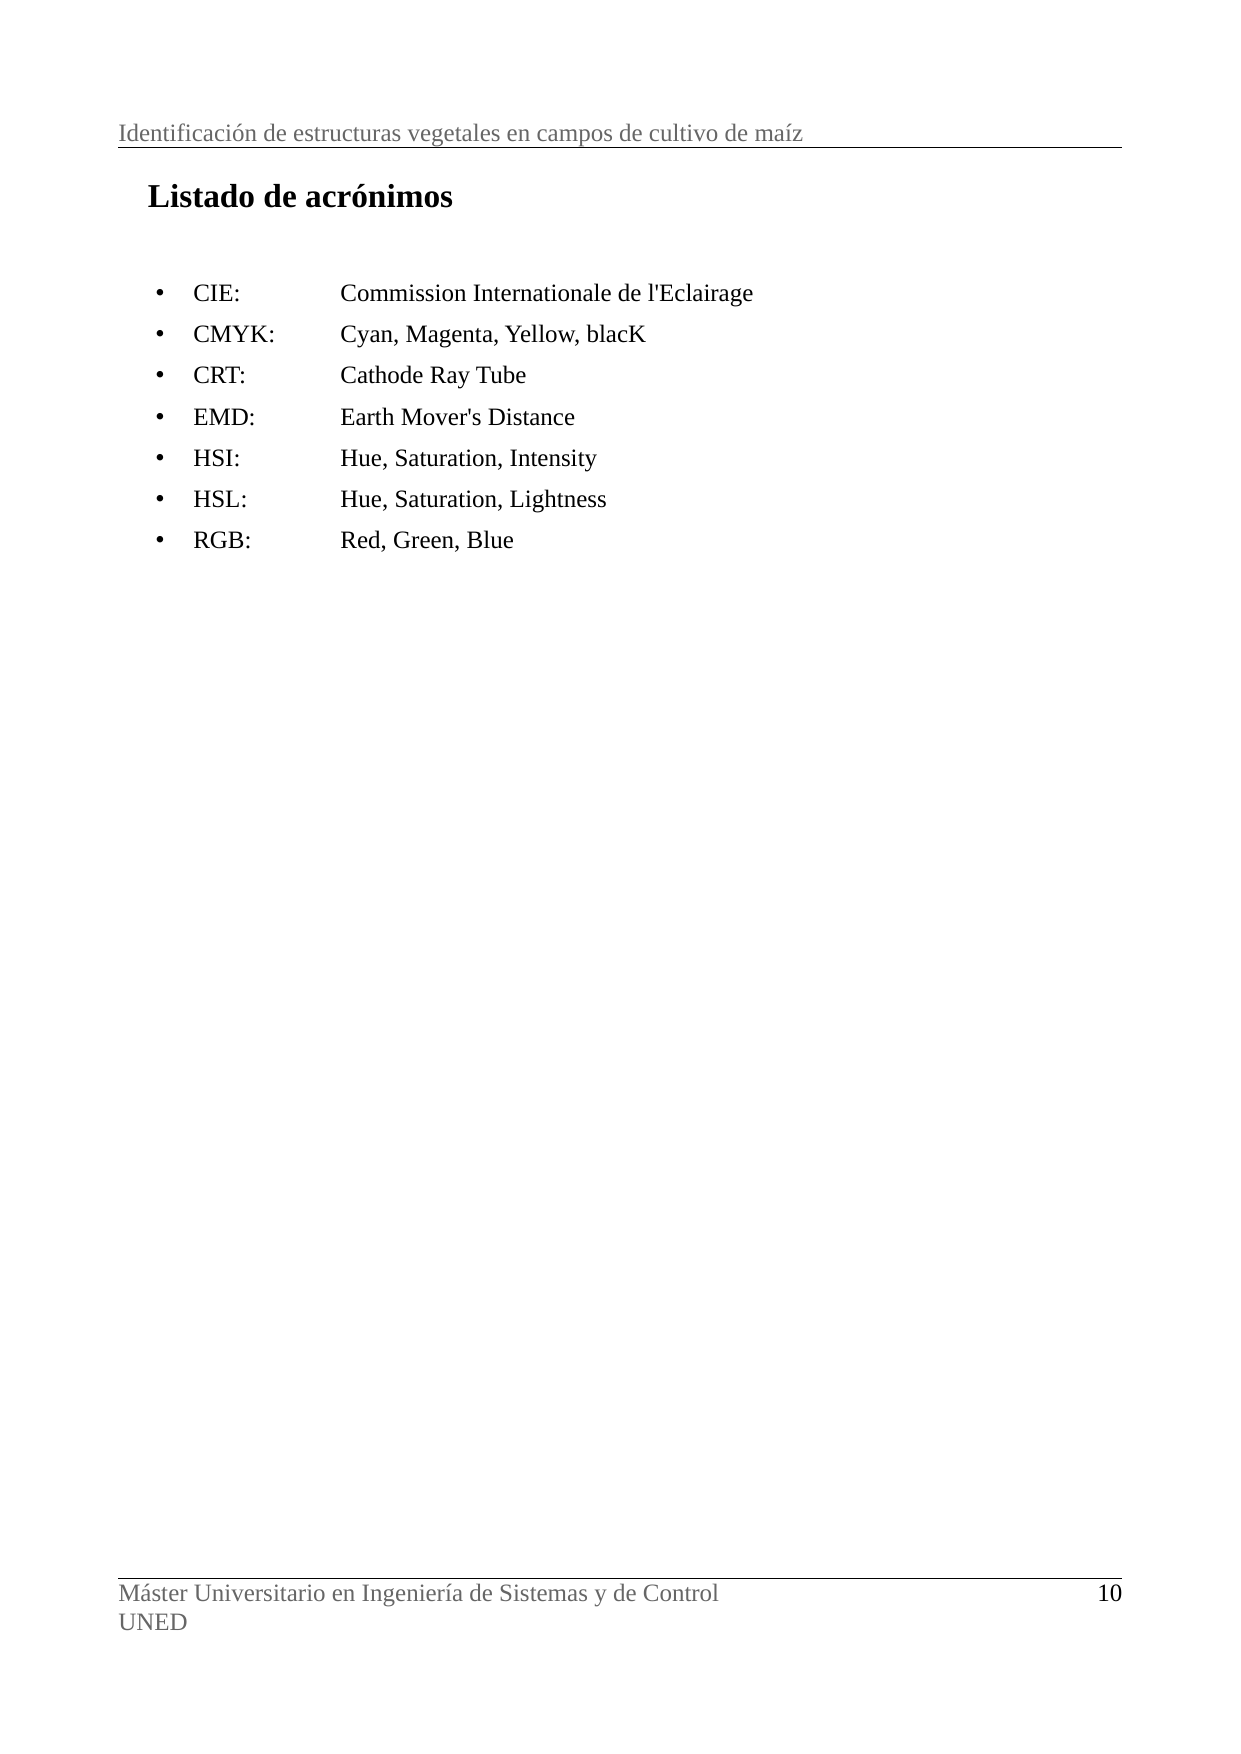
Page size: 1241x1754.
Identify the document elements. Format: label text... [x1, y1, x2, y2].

list HSI: Hue, Saturation, Intensity [156, 443, 1122, 472]
list CRT: Cathode Ray Tube [156, 361, 1122, 389]
text Listado de acrónimos [118, 176, 1122, 215]
list EMD: Earth Mover's Distance [156, 402, 1122, 431]
list HSL: Hue, Saturation, Lightness [156, 484, 1122, 513]
list CIE: Commission Internationale de l'Eclairage [156, 278, 1122, 307]
list RGB: Red, Green, Blue [156, 526, 1122, 554]
list CMYK: Cyan, Magenta, Yellow, blacK [156, 319, 1122, 348]
